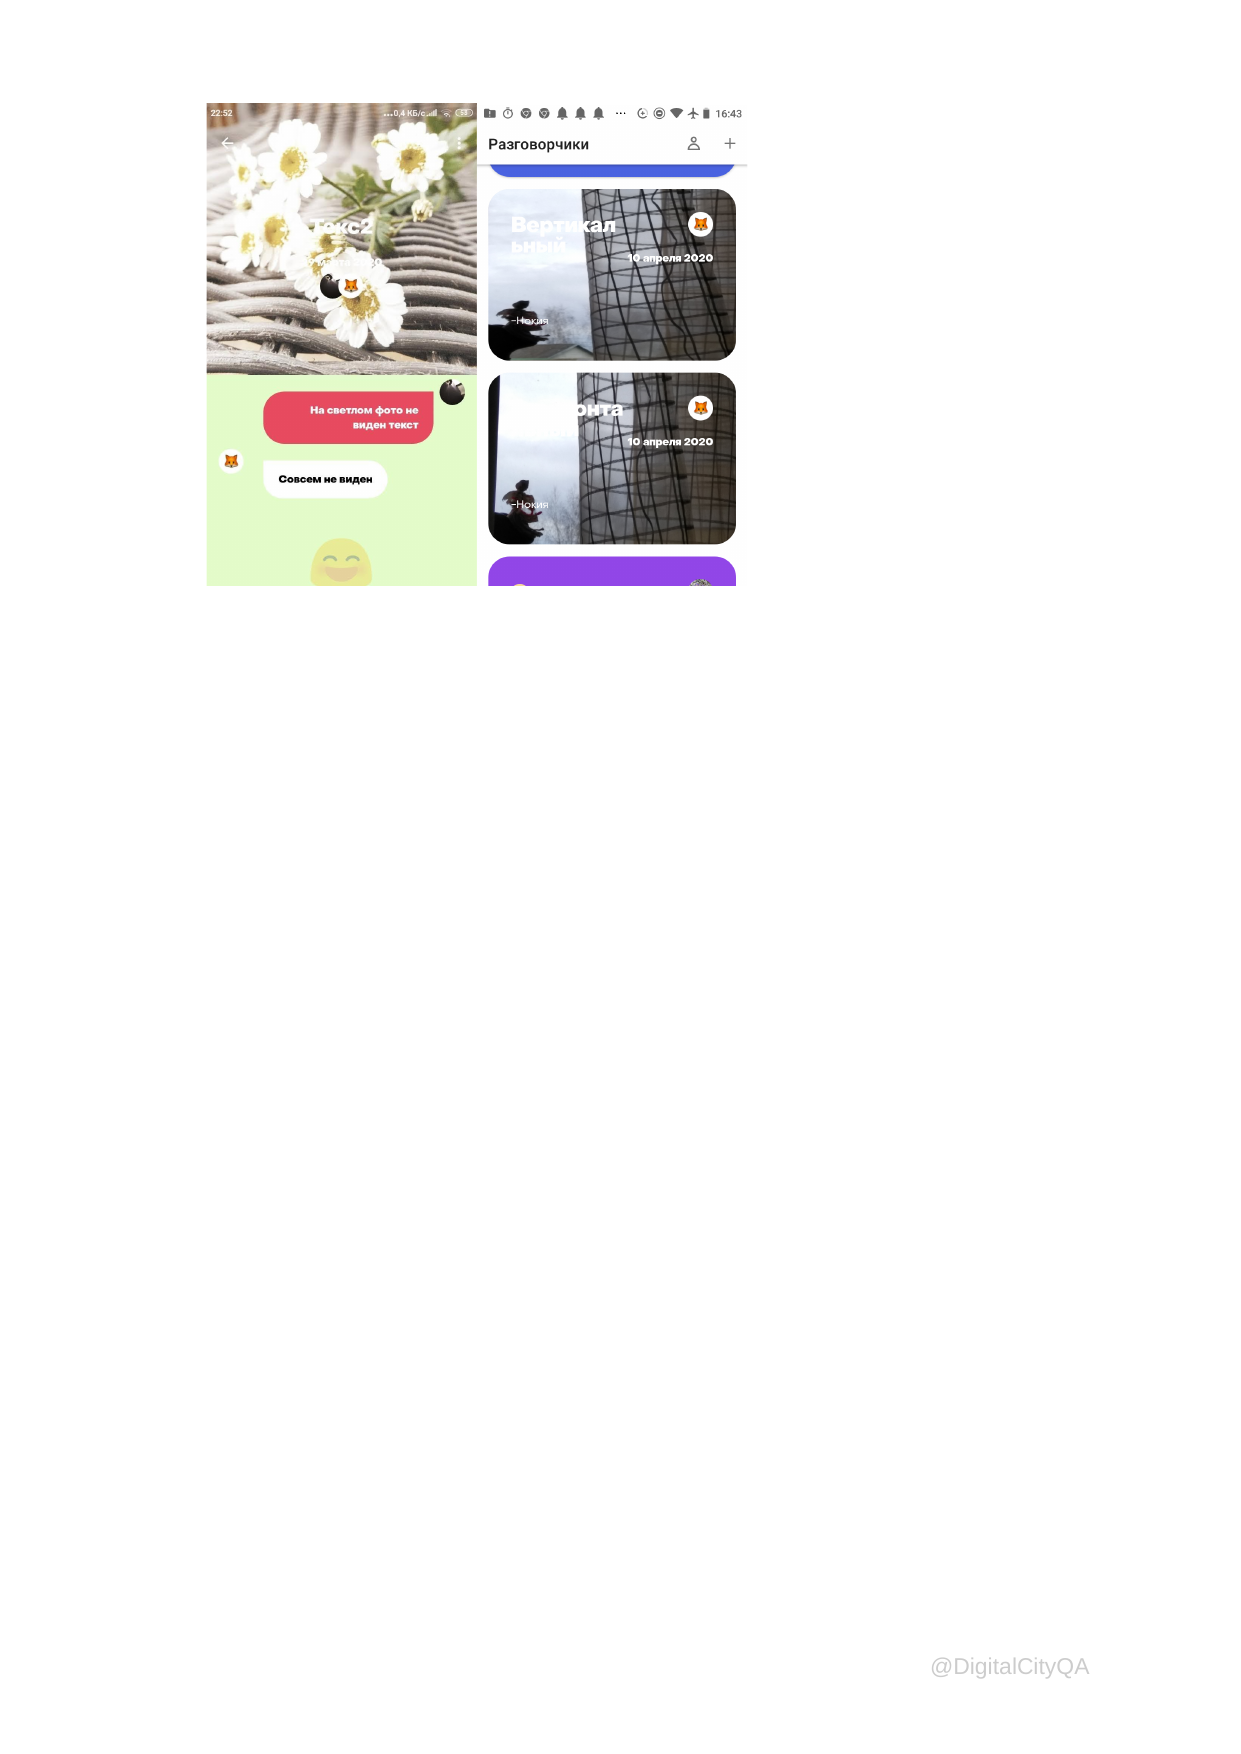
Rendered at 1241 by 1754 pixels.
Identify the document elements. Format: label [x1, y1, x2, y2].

picture [206, 103, 748, 586]
